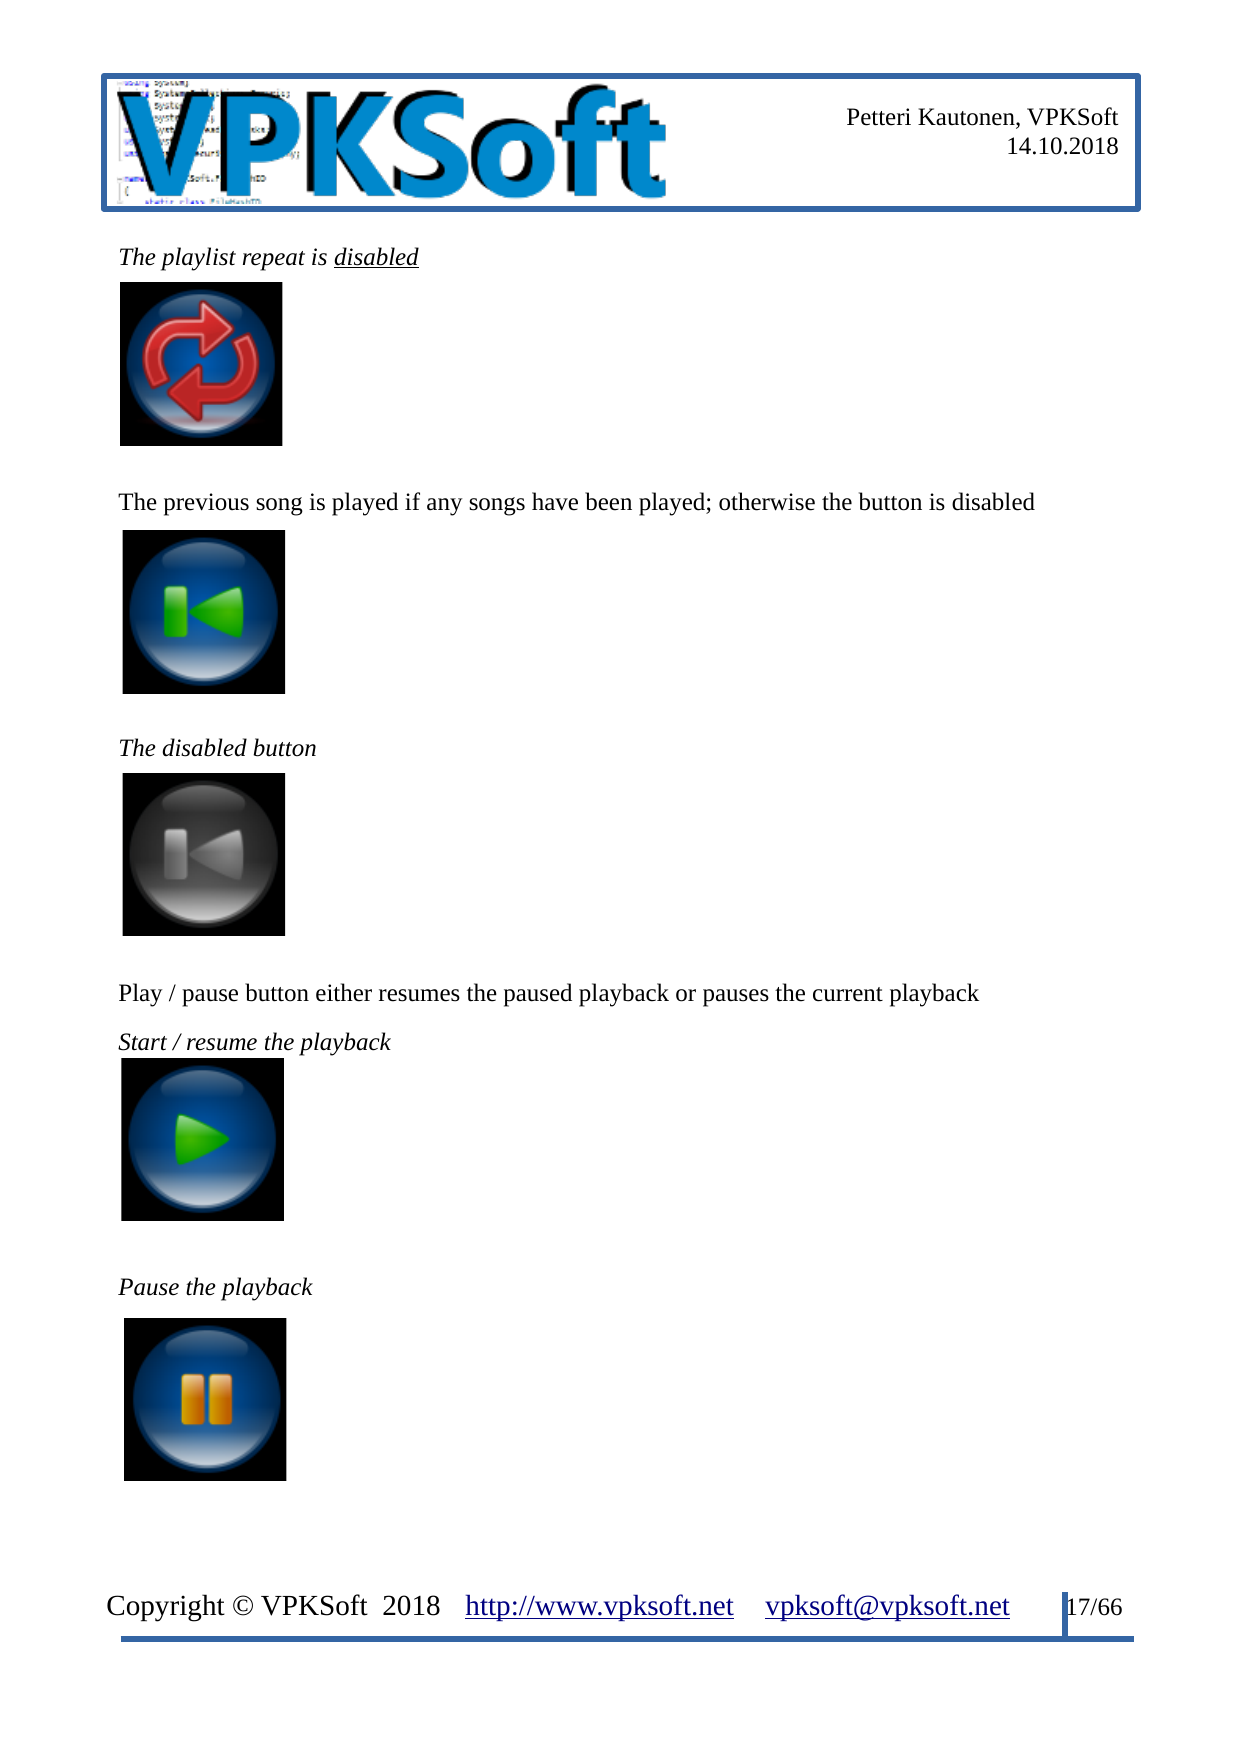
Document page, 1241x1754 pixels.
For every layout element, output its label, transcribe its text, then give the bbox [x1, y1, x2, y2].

text The previous song is played if any songs have been played; otherwise the button is disabled [118, 487, 1122, 516]
picture [120, 282, 283, 446]
picture [116, 81, 672, 204]
text The playlist repeat is disabled [118, 242, 1122, 271]
picture [122, 530, 286, 694]
text The disabled button [118, 733, 1122, 761]
picture [124, 1318, 287, 1481]
picture [121, 1058, 284, 1221]
picture [122, 773, 286, 936]
text Start / resume the playback [118, 1027, 1122, 1056]
text Pause the playback [118, 1272, 1122, 1301]
text Play / pause button either resumes the paused playback or pauses the current playback [118, 978, 1122, 1007]
